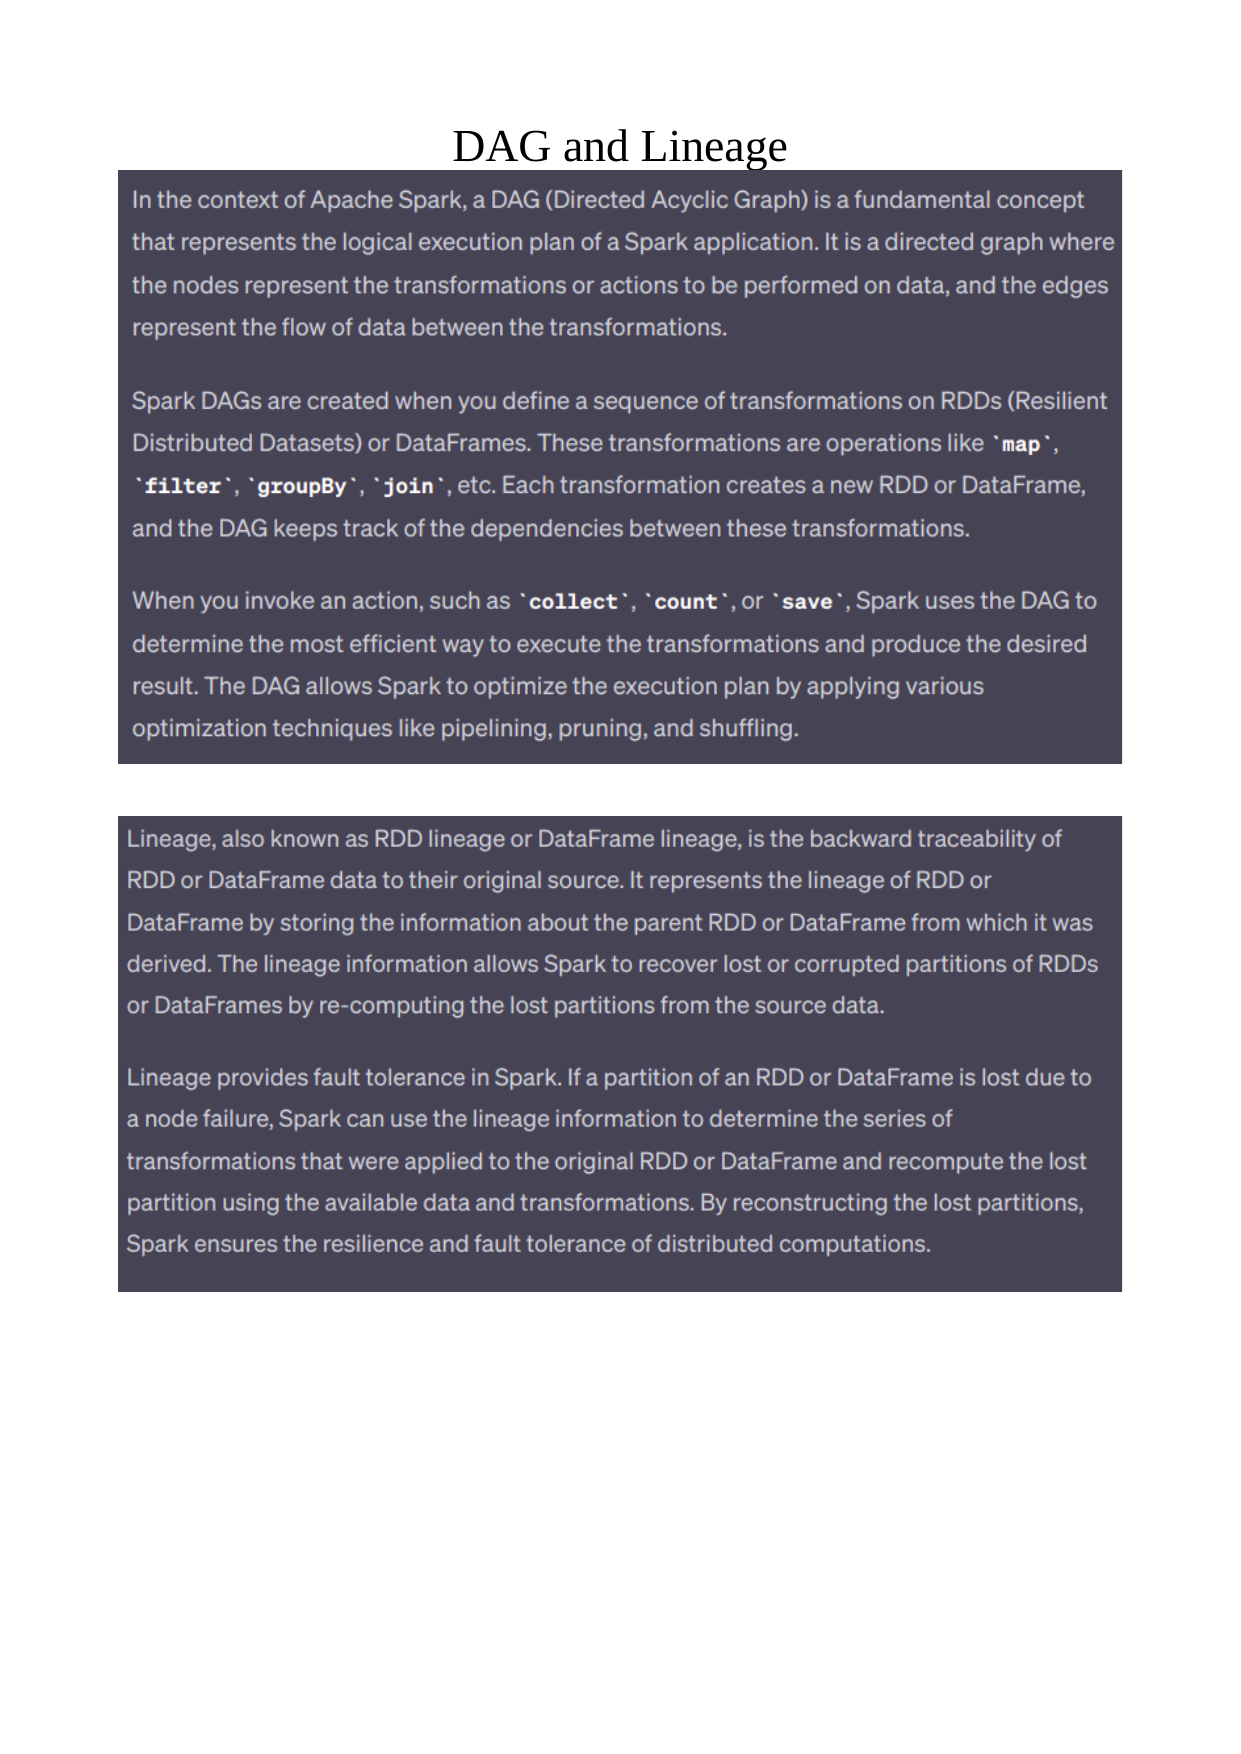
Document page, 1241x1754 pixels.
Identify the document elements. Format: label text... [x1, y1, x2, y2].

picture [118, 170, 1123, 764]
picture [118, 816, 1123, 1292]
text DAG and Lineage [118, 118, 1122, 170]
